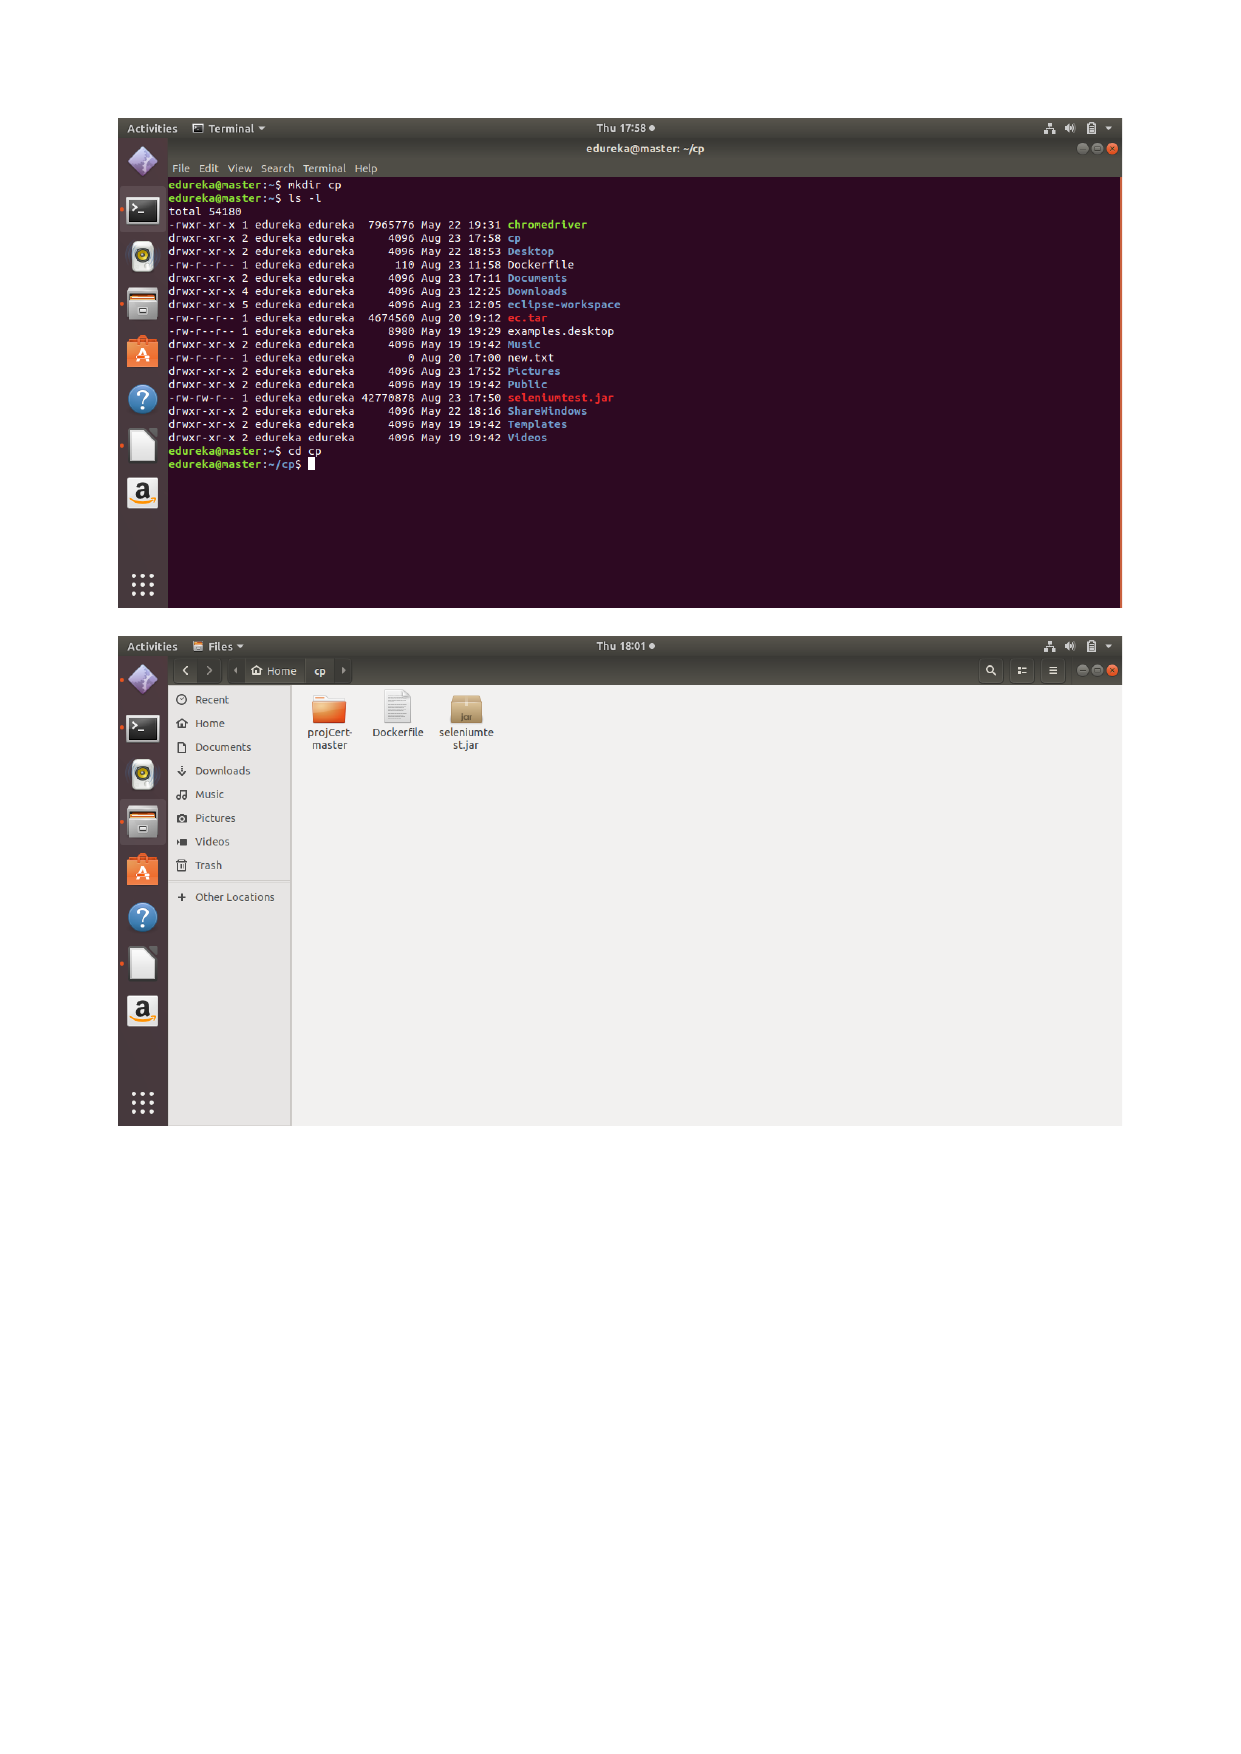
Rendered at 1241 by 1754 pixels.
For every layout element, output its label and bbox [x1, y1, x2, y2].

picture [118, 636, 1123, 1126]
picture [118, 118, 1123, 608]
